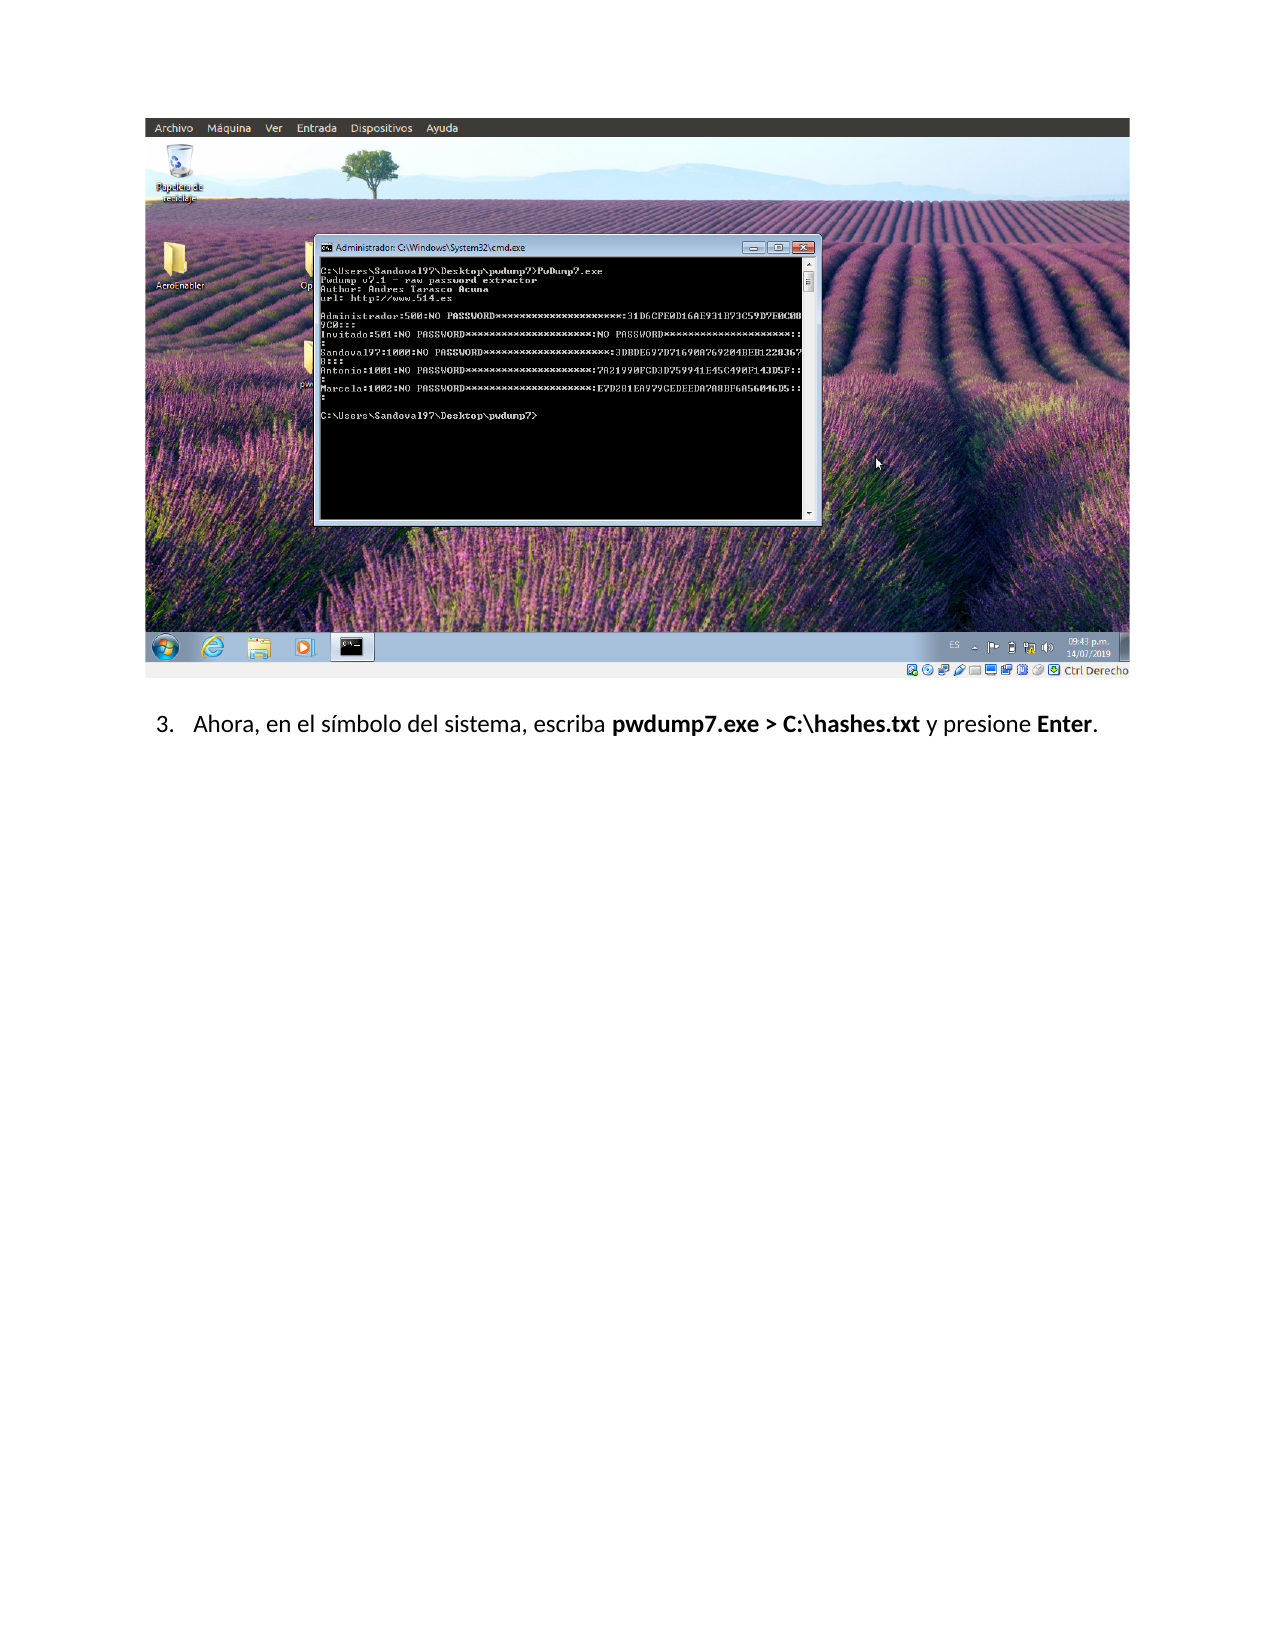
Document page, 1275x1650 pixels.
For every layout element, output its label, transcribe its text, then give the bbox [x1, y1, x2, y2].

picture [145, 118, 1130, 678]
list Ahora, en el símbolo del sistema, escriba pwdump7.exe > C:\hashes.txt y presione Enter. [156, 708, 1157, 738]
